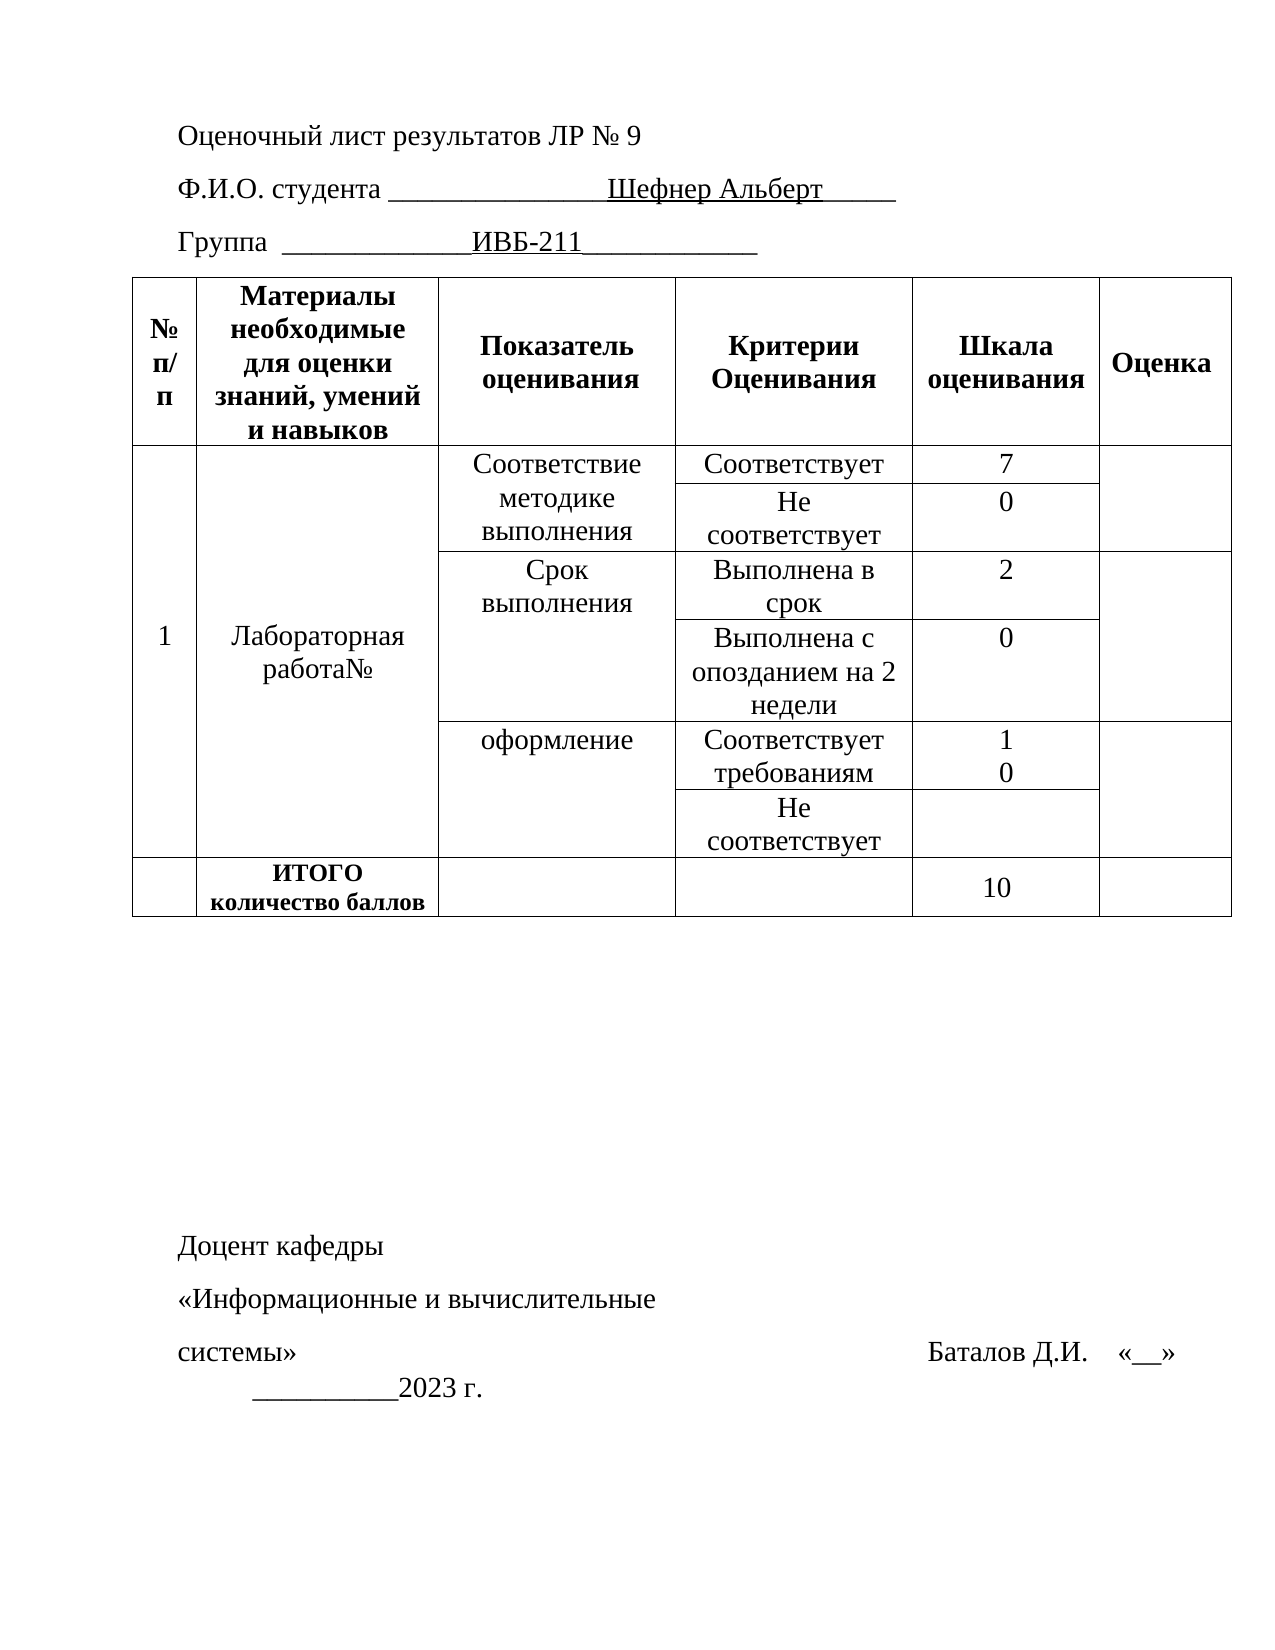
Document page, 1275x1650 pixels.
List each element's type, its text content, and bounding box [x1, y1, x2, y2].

table_cell Срок выполнения [439, 552, 675, 721]
table_cell Соответствие методике выполнения [439, 446, 675, 551]
table_cell [133, 858, 196, 916]
table_header Материалы необходимые для оценки знаний, умений и навыков [197, 278, 438, 445]
table_cell Лабораторная работа№ [197, 446, 438, 857]
table_header Шкала оценивания [913, 278, 1099, 445]
table_cell Соответствует требованиям [676, 722, 912, 789]
text системы» Баталов Д.И. «__» __________2023 г. [177, 1334, 1186, 1404]
text Доцент кафедры [177, 1228, 1186, 1262]
table_cell 2 [913, 552, 1099, 619]
table_cell 1 0 [913, 722, 1099, 789]
table_cell 10 [913, 858, 1099, 916]
table_cell Выполнена в срок [676, 552, 912, 619]
table_header № п/п [133, 278, 196, 445]
table_cell 7 [913, 446, 1099, 483]
table_cell Не соответствует [676, 484, 912, 551]
table_cell 1 [133, 446, 196, 857]
text Оценочный лист результатов ЛР № 9 [177, 118, 1186, 152]
table_header Оценка [1100, 278, 1231, 445]
table_cell Выполнена с опозданием на 2 недели [676, 620, 912, 721]
table_cell [1100, 858, 1231, 916]
text «Информационные и вычислительные [177, 1281, 1186, 1315]
table_cell 0 [913, 620, 1099, 721]
table_cell [913, 790, 1099, 857]
table_cell [676, 858, 912, 916]
table_cell Соответствует [676, 446, 912, 483]
table_cell [1100, 722, 1231, 857]
table_cell оформление [439, 722, 675, 857]
text Группа _____________ИВБ-211____________ [177, 224, 1186, 257]
table_cell 0 [913, 484, 1099, 551]
table_cell Не соответствует [676, 790, 912, 857]
table_header Показатель оценивания [439, 278, 675, 445]
text Ф.И.О. студента _______________Шефнер Альберт_____ [177, 171, 1186, 204]
table_cell [1100, 552, 1231, 721]
table_cell ИТОГО количество баллов [197, 858, 438, 916]
table_cell [439, 858, 675, 916]
table_cell [1100, 446, 1231, 551]
table_header Критерии Оценивания [676, 278, 912, 445]
